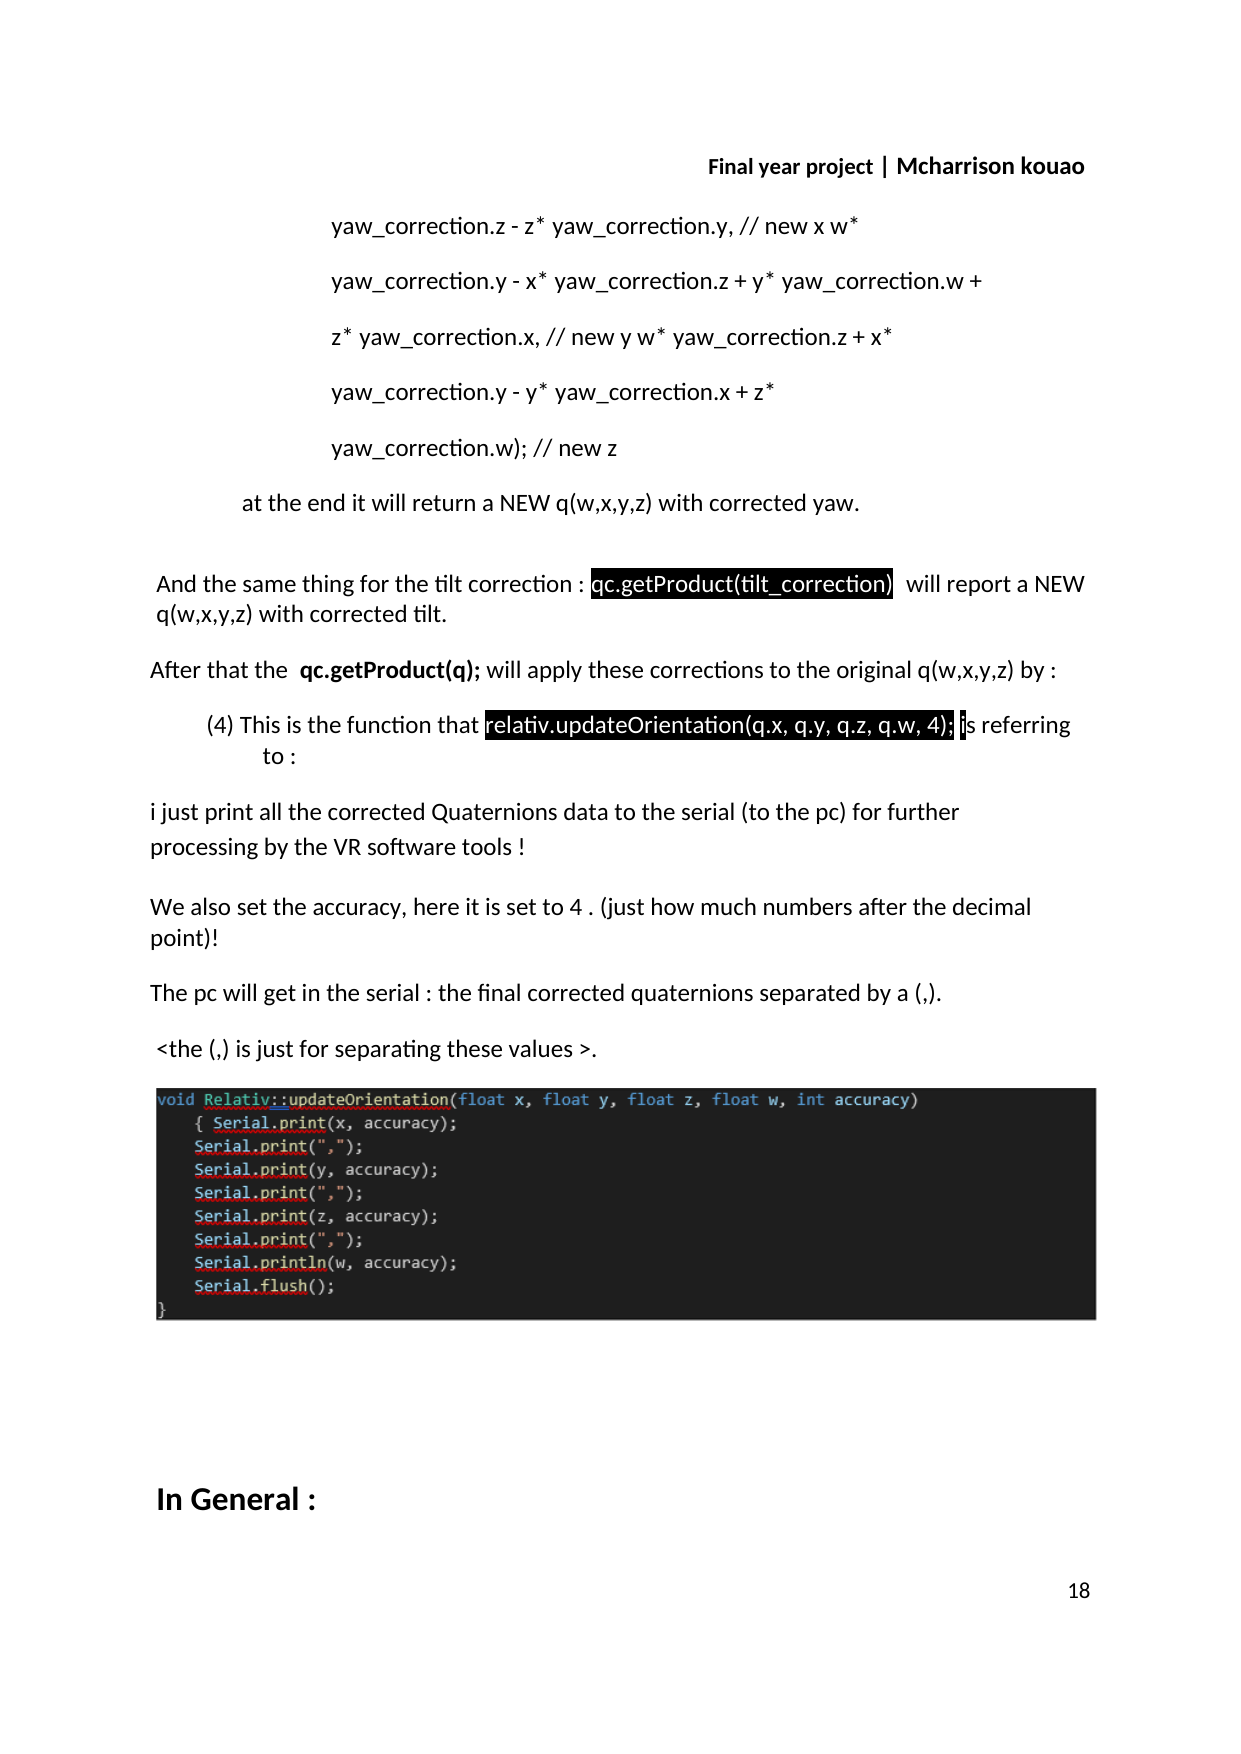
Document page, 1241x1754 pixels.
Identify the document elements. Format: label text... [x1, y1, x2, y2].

text After that the qc.getProduct(q); will apply these corrections to the original q(w,x,y,z) by : [150, 654, 1090, 685]
text In General : [156, 1478, 1090, 1519]
text <the (,) is just for separating these values >. [156, 1033, 1090, 1063]
text yaw_correction.z - z* yaw_correction.y, // new x w* yaw_correction.y - x* yaw_correction.z + y* yaw_correction.w + z* yaw_correction.x, // new y w* yaw_correction.z + x* yaw_correction.y - y* yaw_correction.x + z* yaw_correction.w); // new z [242, 210, 988, 463]
text We also set the accuracy, here it is set to 4 . (just how much numbers after the decimal point)! [150, 891, 1090, 952]
picture [156, 1088, 1097, 1322]
text (4) This is the function that relativ.updateOrientation(q.x, q.y, q.z, q.w, 4); is referring to : [206, 710, 1090, 771]
text And the same thing for the tilt correction : qc.getProduct(tilt_correction); will report a NEW q(w,x,y,z) with corrected tilt. [156, 568, 1090, 629]
text i just print all the corrected Quaternions data to the serial (to the pc) for further processing by the VR software tools ! [150, 796, 1067, 862]
text at the end it will return a NEW q(w,x,y,z) with corrected yaw. [242, 488, 988, 518]
text The pc will get in the serial : the final corrected quaternions separated by a (,). [150, 977, 1090, 1008]
